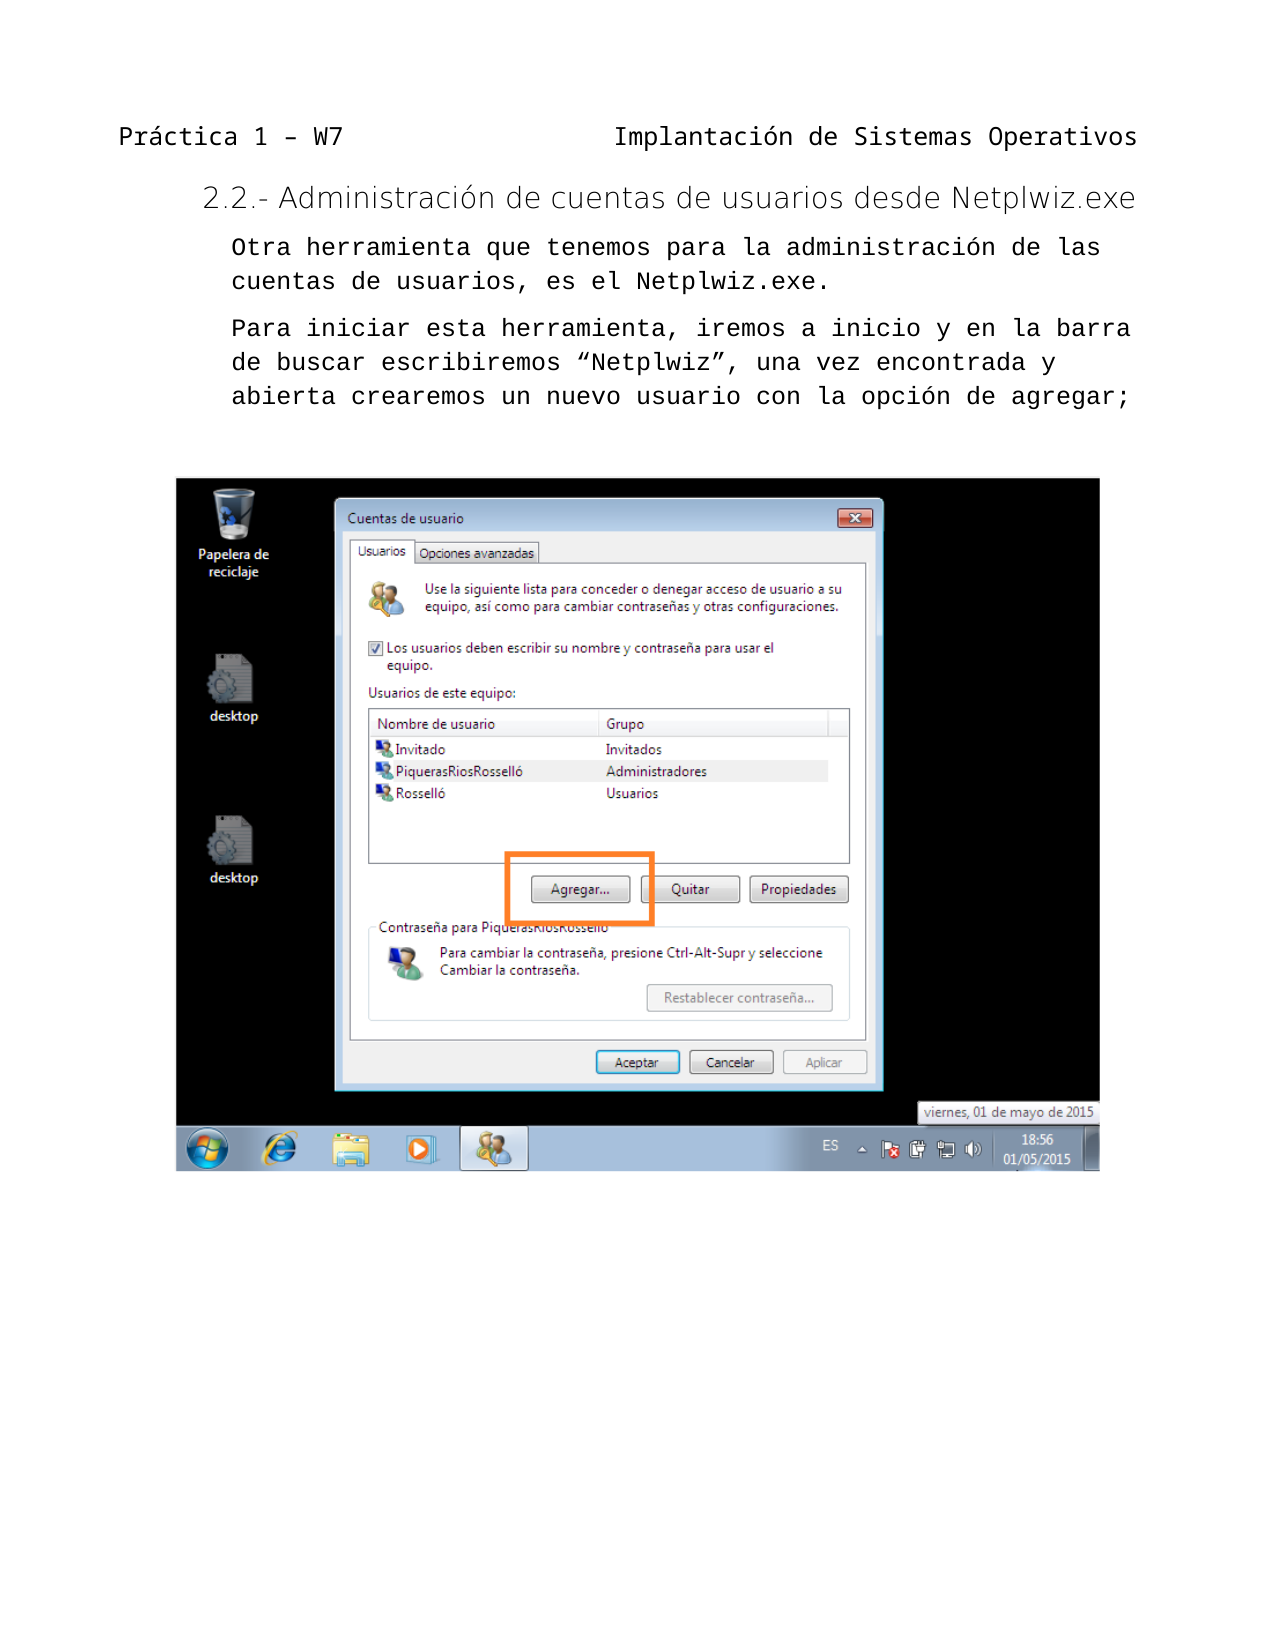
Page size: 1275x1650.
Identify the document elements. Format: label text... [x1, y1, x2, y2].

picture [174, 476, 1101, 1177]
list Administración de cuentas de usuarios desde Netplwiz.exe [193, 182, 1157, 216]
text Otra herramienta que tenemos para la administración de las cuentas de usuarios, es el Netplwiz.exe. [231, 235, 1157, 297]
text Para iniciar esta herramienta, iremos a inicio y en la barra de buscar escribiremos “Netplwiz”, una vez encontrada y abierta crearemos un nuevo usuario con la opción de agregar; [231, 315, 1157, 412]
